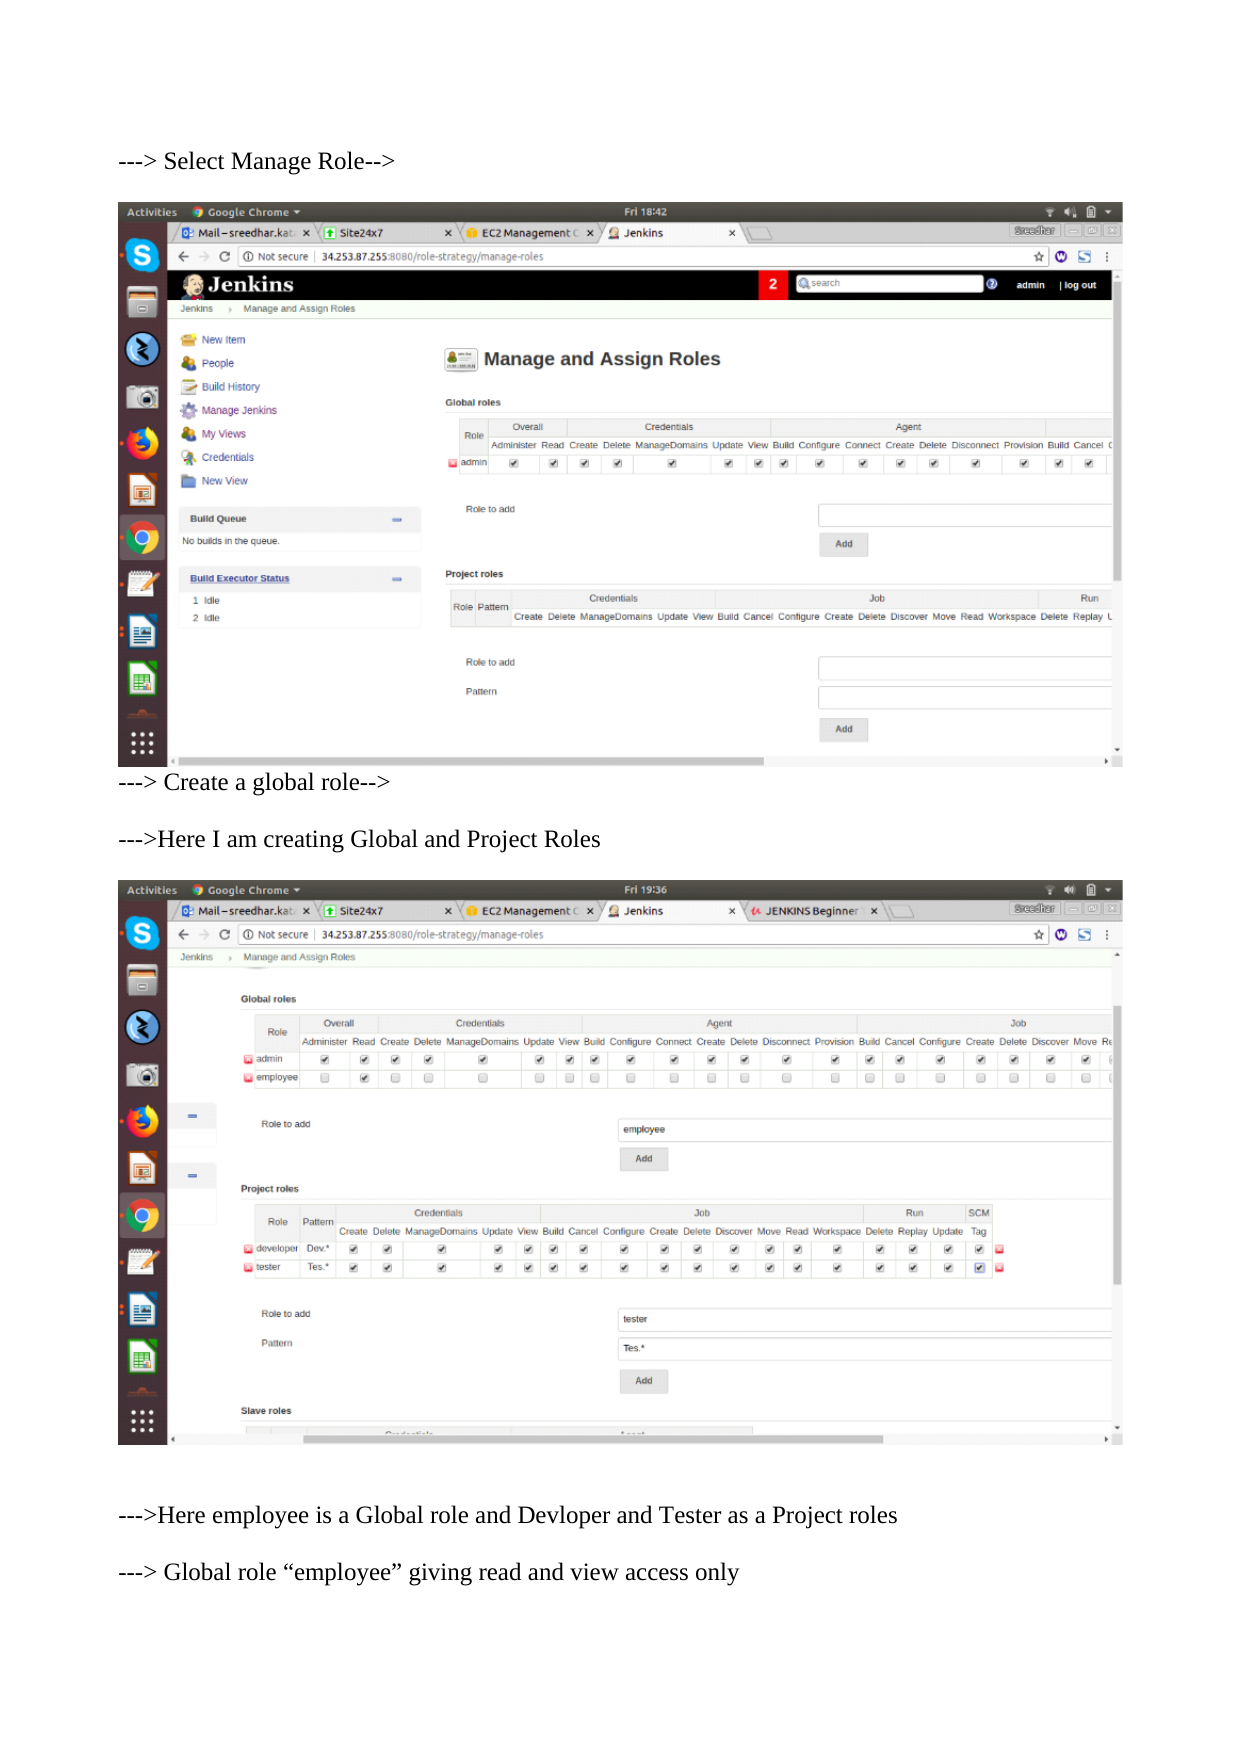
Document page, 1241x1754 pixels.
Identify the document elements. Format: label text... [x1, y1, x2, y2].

text ---> Create a global role--> [118, 767, 1122, 796]
text --->Here employee is a Global role and Devloper and Tester as a Project roles [118, 1501, 1122, 1529]
text ---> Global role “employee” giving read and view access only [118, 1557, 1122, 1586]
text --->Here I am creating Global and Project Roles [118, 824, 1122, 852]
text ---> Select Manage Role--> [118, 146, 1122, 175]
